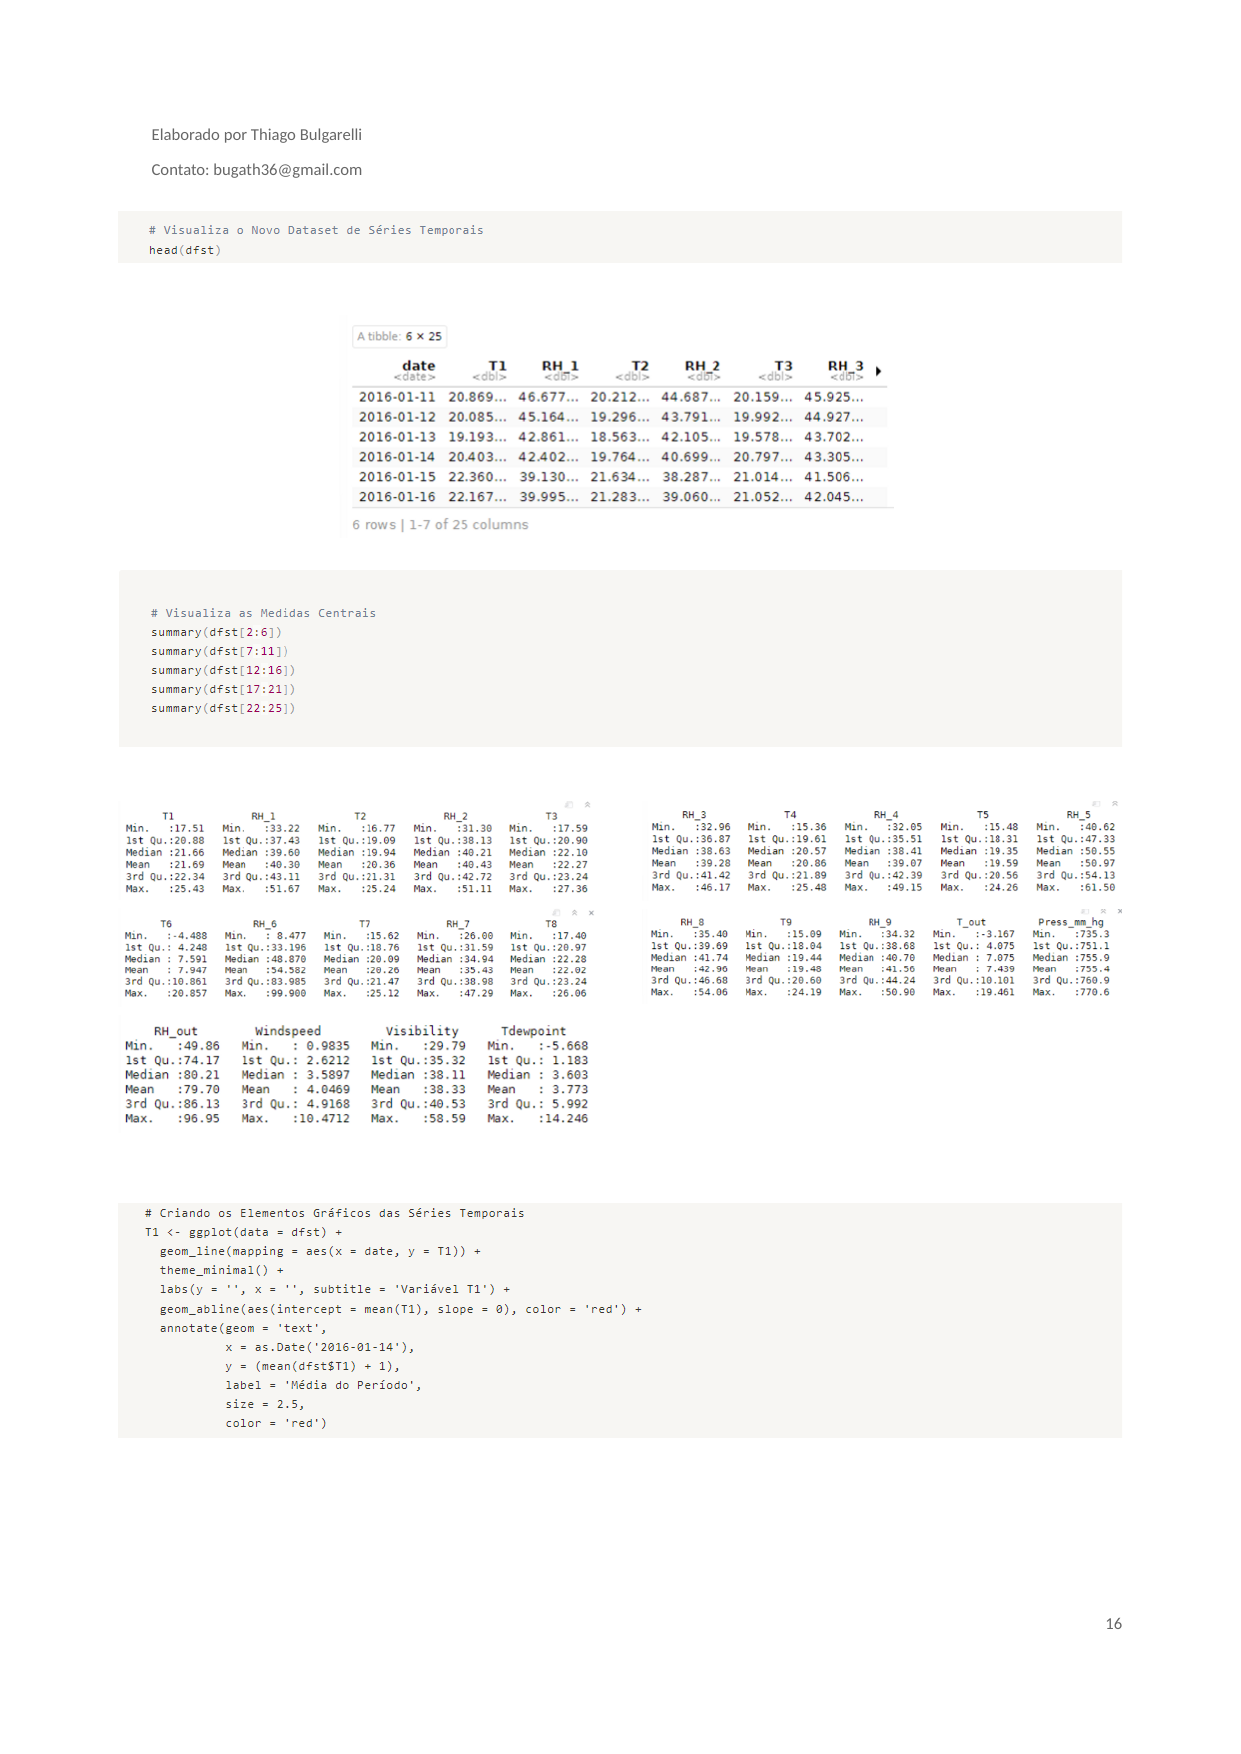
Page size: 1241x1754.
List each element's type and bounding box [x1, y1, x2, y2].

picture [118, 801, 1123, 1135]
picture [118, 570, 1123, 747]
picture [339, 308, 901, 538]
picture [118, 211, 1123, 263]
picture [118, 1203, 1123, 1438]
